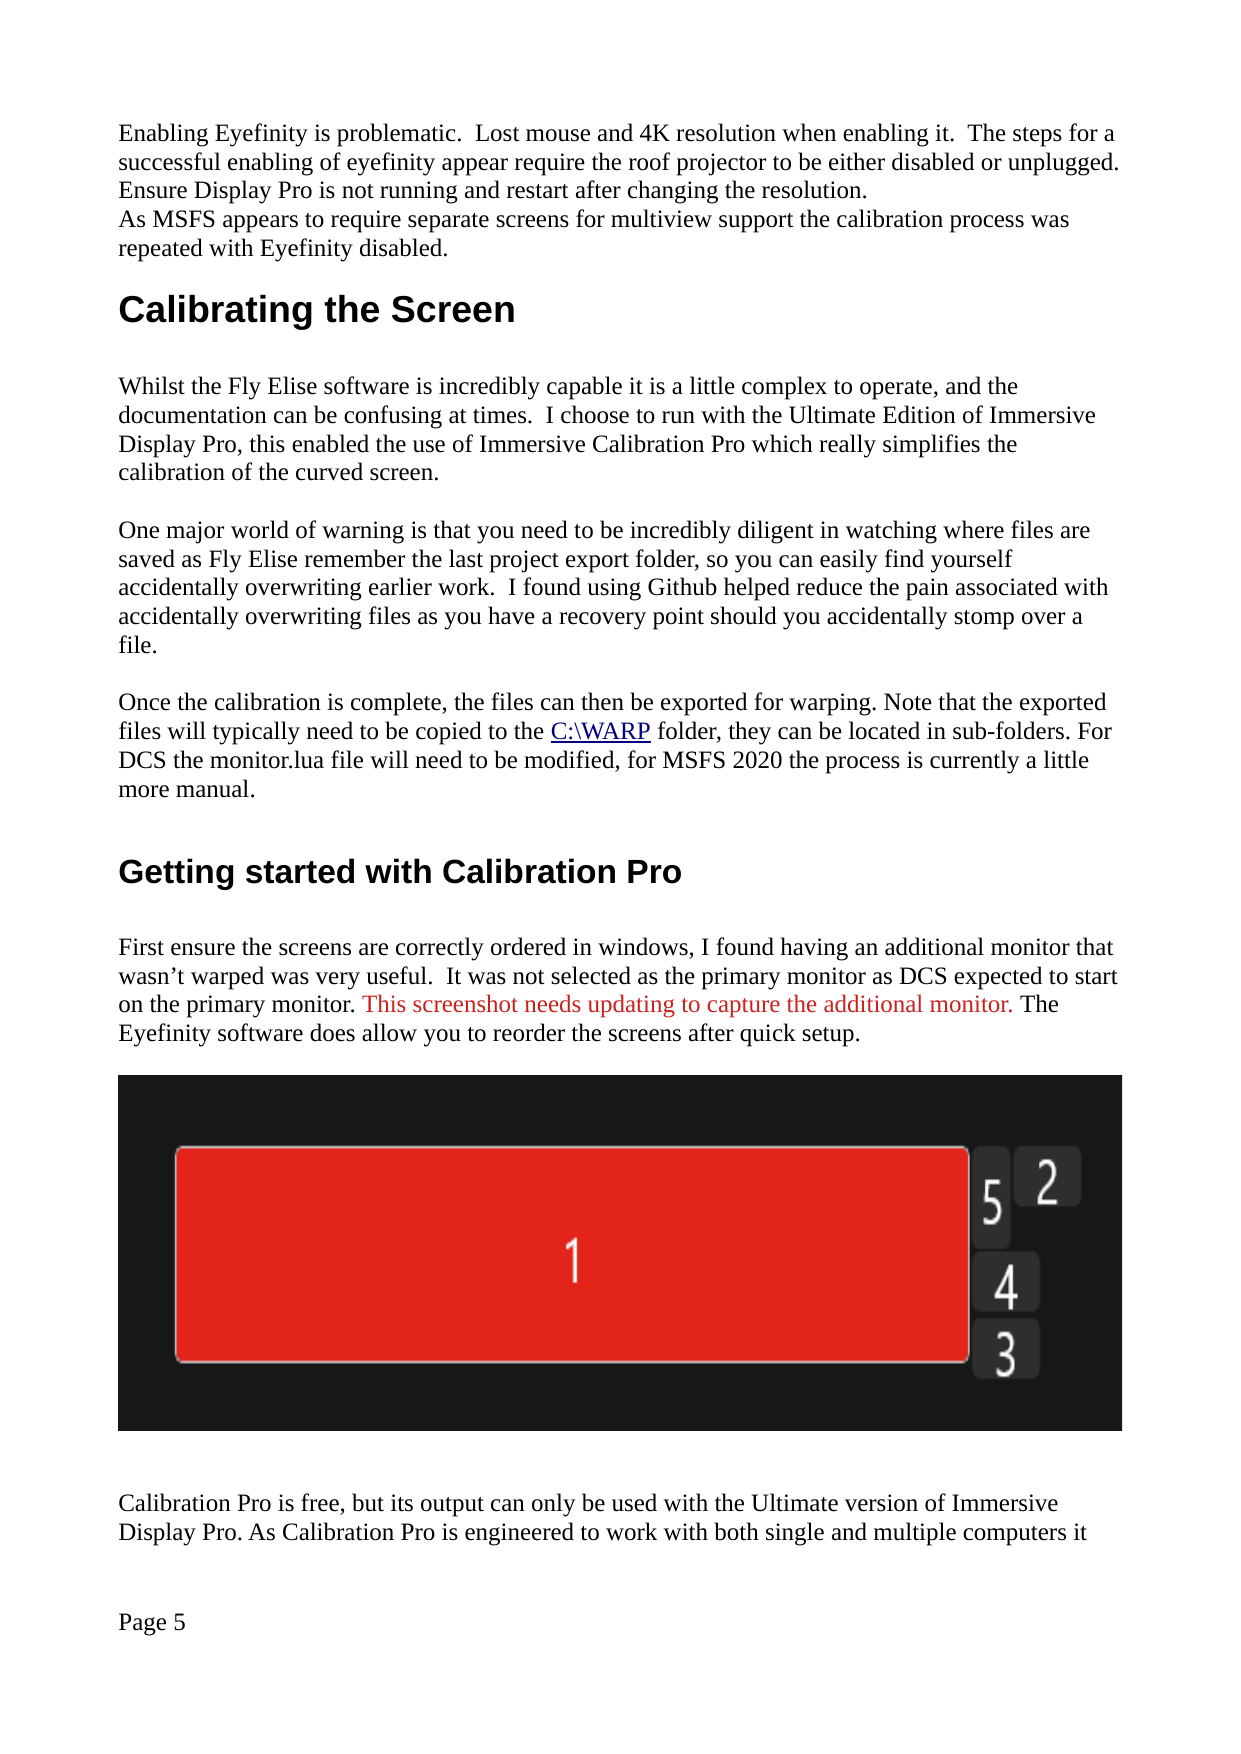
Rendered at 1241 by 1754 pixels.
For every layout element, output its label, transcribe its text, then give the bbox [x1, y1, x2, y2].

picture [118, 1075, 1123, 1431]
text One major world of warning is that you need to be incredibly diligent in watching where files are saved as Fly Elise remember the last project export folder, so you can easily find yourself accidentally overwriting earlier work. I found using Github helped reduce the pain associated with accidentally overwriting files as you have a recovery point should you accidentally stomp over a file. [118, 515, 1122, 659]
text Whilst the Fly Elise software is incredibly capable it is a little complex to operate, and the documentation can be confusing at times. I choose to run with the Ultimate Edition of Immersive Display Pro, this enabled the use of Immersive Calibration Pro which really simplifies the calibration of the curved screen. [118, 371, 1122, 486]
text First ensure the screens are correctly ordered in windows, I found having an additional monitor that wasn’t warped was very useful. It was not selected as the primary monitor as DCS expected to start on the primary monitor. This screenshot needs updating to capture the additional monitor. The Eyefinity software does allow you to reorder the screens after quick setup. [118, 932, 1122, 1047]
text Enabling Eyefinity is problematic. Lost mouse and 4K resolution when enabling it. The steps for a successful enabling of eyefinity appear require the roof projector to be either disabled or unplugged. Ensure Display Pro is not running and restart after changing the resolution. [118, 118, 1122, 204]
subtitle Getting started with Calibration Pro [118, 852, 1122, 891]
text Calibration Pro is free, but its output can only be used with the Ultimate version of Immersive Display Pro. As Calibration Pro is engineered to work with both single and multiple computers it [118, 1488, 1122, 1546]
text As MSFS appears to require separate screens for multiview support the calibration process was repeated with Eyefinity disabled. [118, 204, 1122, 262]
subtitle Calibrating the Screen [118, 287, 1122, 330]
text Once the calibration is complete, the files can then be exported for warping. Note that the exported files will typically need to be copied to the C:\WARP folder, they can be located in sub-folders. For DCS the monitor.lua file will need to be modified, for MSFS 2020 the process is currently a little more manual. [118, 687, 1122, 802]
